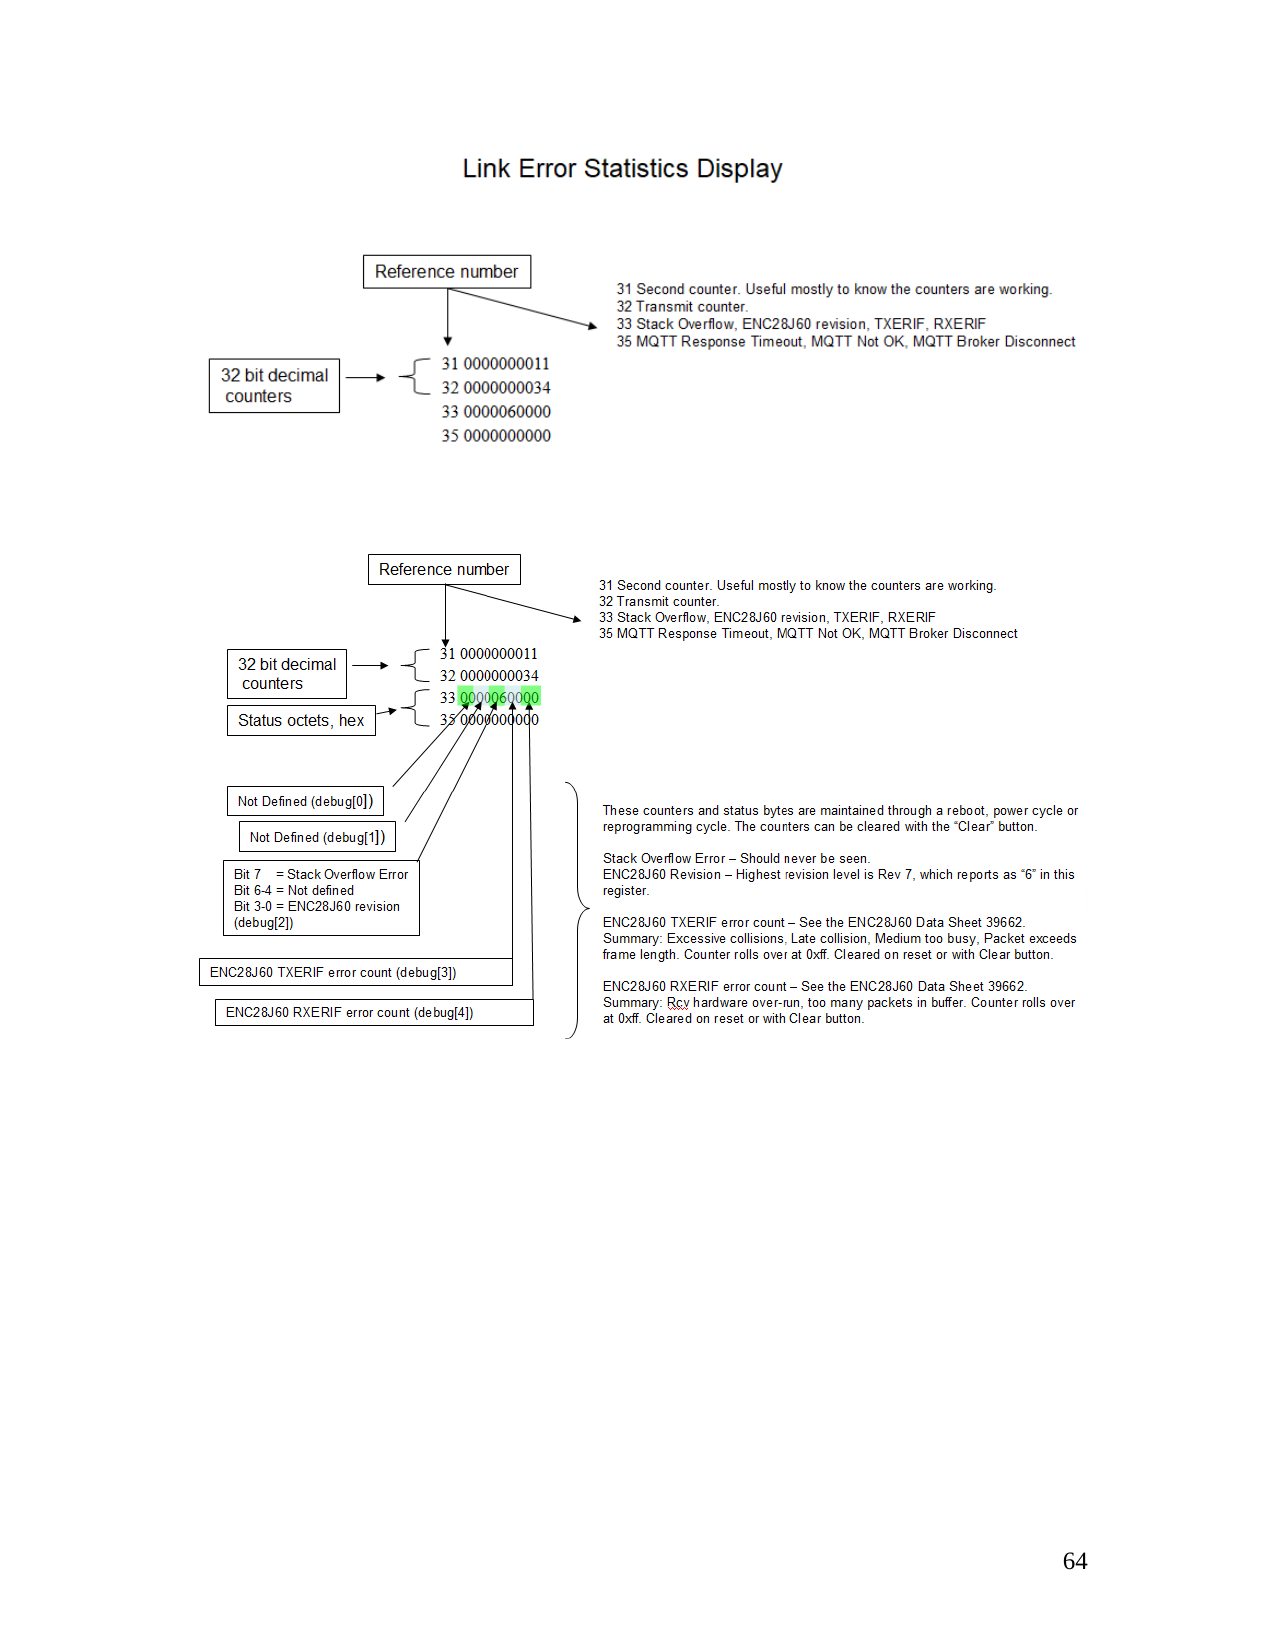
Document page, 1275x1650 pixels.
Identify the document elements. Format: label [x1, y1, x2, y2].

picture [187, 545, 1087, 1039]
picture [187, 150, 1088, 459]
